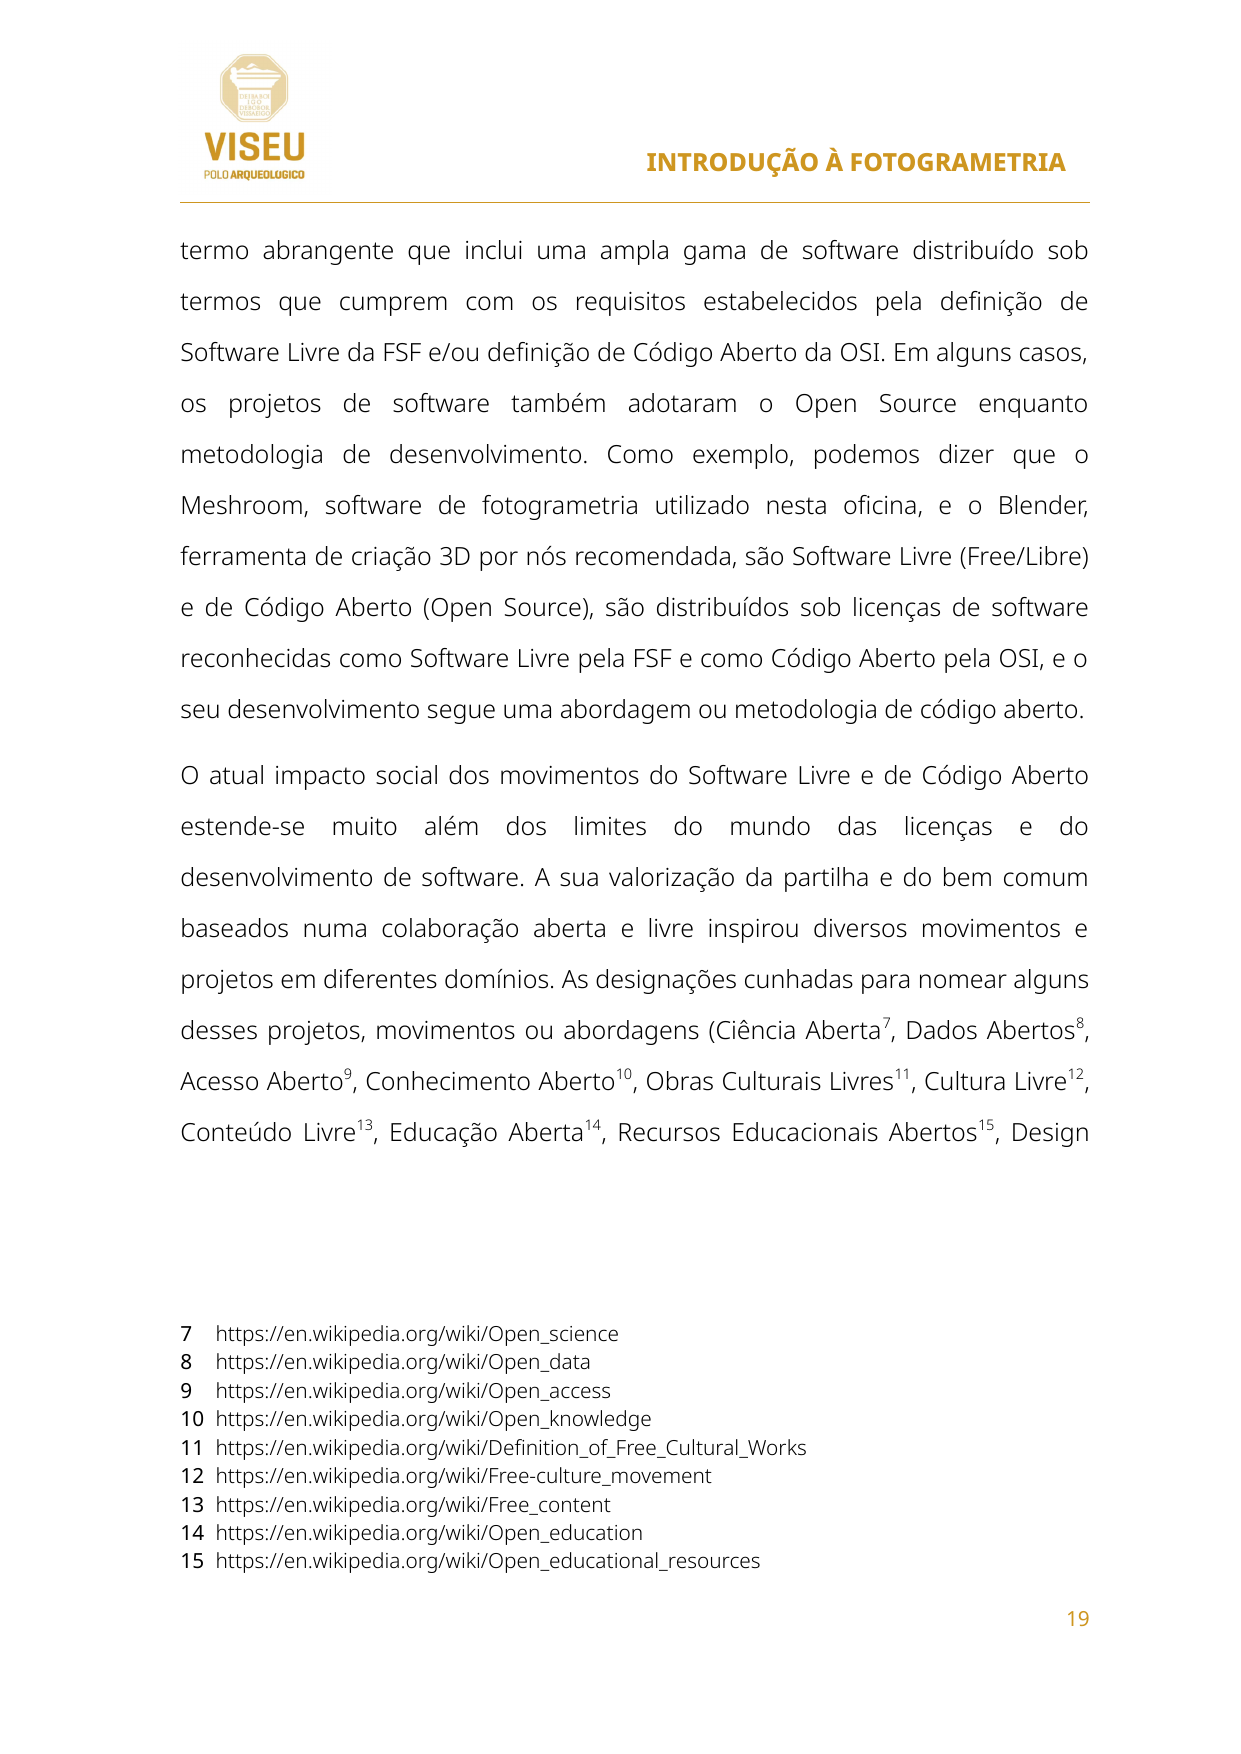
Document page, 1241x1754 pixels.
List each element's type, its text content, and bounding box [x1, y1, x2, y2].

text https://en.wikipedia.org/wiki/Open_science [180, 1319, 1090, 1347]
text https://en.wikipedia.org/wiki/Open_knowledge [180, 1404, 1090, 1433]
text https://en.wikipedia.org/wiki/Free-culture_movement [180, 1461, 1090, 1490]
text https://en.wikipedia.org/wiki/Free_content [180, 1490, 1090, 1518]
text https://en.wikipedia.org/wiki/Open_access [180, 1376, 1090, 1404]
text https://en.wikipedia.org/wiki/Open_educational_resources [180, 1547, 1090, 1575]
text O atual impacto social dos movimentos do Software Livre e de Código Aberto estende-se muito além dos limites do mundo das licenças e do desenvolvimento de software. A sua valorização da partilha e do bem comum baseados numa colaboração aberta e livre inspirou diversos movimentos e projetos em diferentes domínios. As designações cunhadas para nomear alguns desses projetos, movimentos ou abordagens (Ciência Aberta, Dados Abertos, Acesso Aberto, Conhecimento Aberto, Obras Culturais Livres, Cultura Livre, Conteúdo Livre, Educação Aberta, Recursos Educacionais Abertos, Design Aberto, Hardware Aberto, Governo Aberto, Arquitetura de Código Aberto, Jornalismo de Código Aberto, etc.) testemunham ou sugerem, no mínimo, algum nível de partilha dos princípios e fundamentos éticos que sustentam os movimentos de Software Livre e Código Aberto. [180, 757, 1090, 1149]
text termo abrangente que inclui uma ampla gama de software distribuído sob termos que cumprem com os requisitos estabelecidos pela definição de Software Livre da FSF e/ou definição de Código Aberto da OSI. Em alguns casos, os projetos de software também adotaram o Open Source enquanto metodologia de desenvolvimento. Como exemplo, podemos dizer que o Meshroom, software de fotogrametria utilizado nesta oficina, e o Blender, ferramenta de criação 3D por nós recomendada, são Software Livre (Free/Libre) e de Código Aberto (Open Source), são distribuídos sob licenças de software reconhecidas como Software Livre pela FSF e como Código Aberto pela OSI, e o seu desenvolvimento segue uma abordagem ou metodologia de código aberto. [180, 232, 1090, 726]
text https://en.wikipedia.org/wiki/Open_data [180, 1347, 1090, 1376]
text https://en.wikipedia.org/wiki/Definition_of_Free_Cultural_Works [180, 1433, 1090, 1461]
text https://en.wikipedia.org/wiki/Open_education [180, 1518, 1090, 1547]
